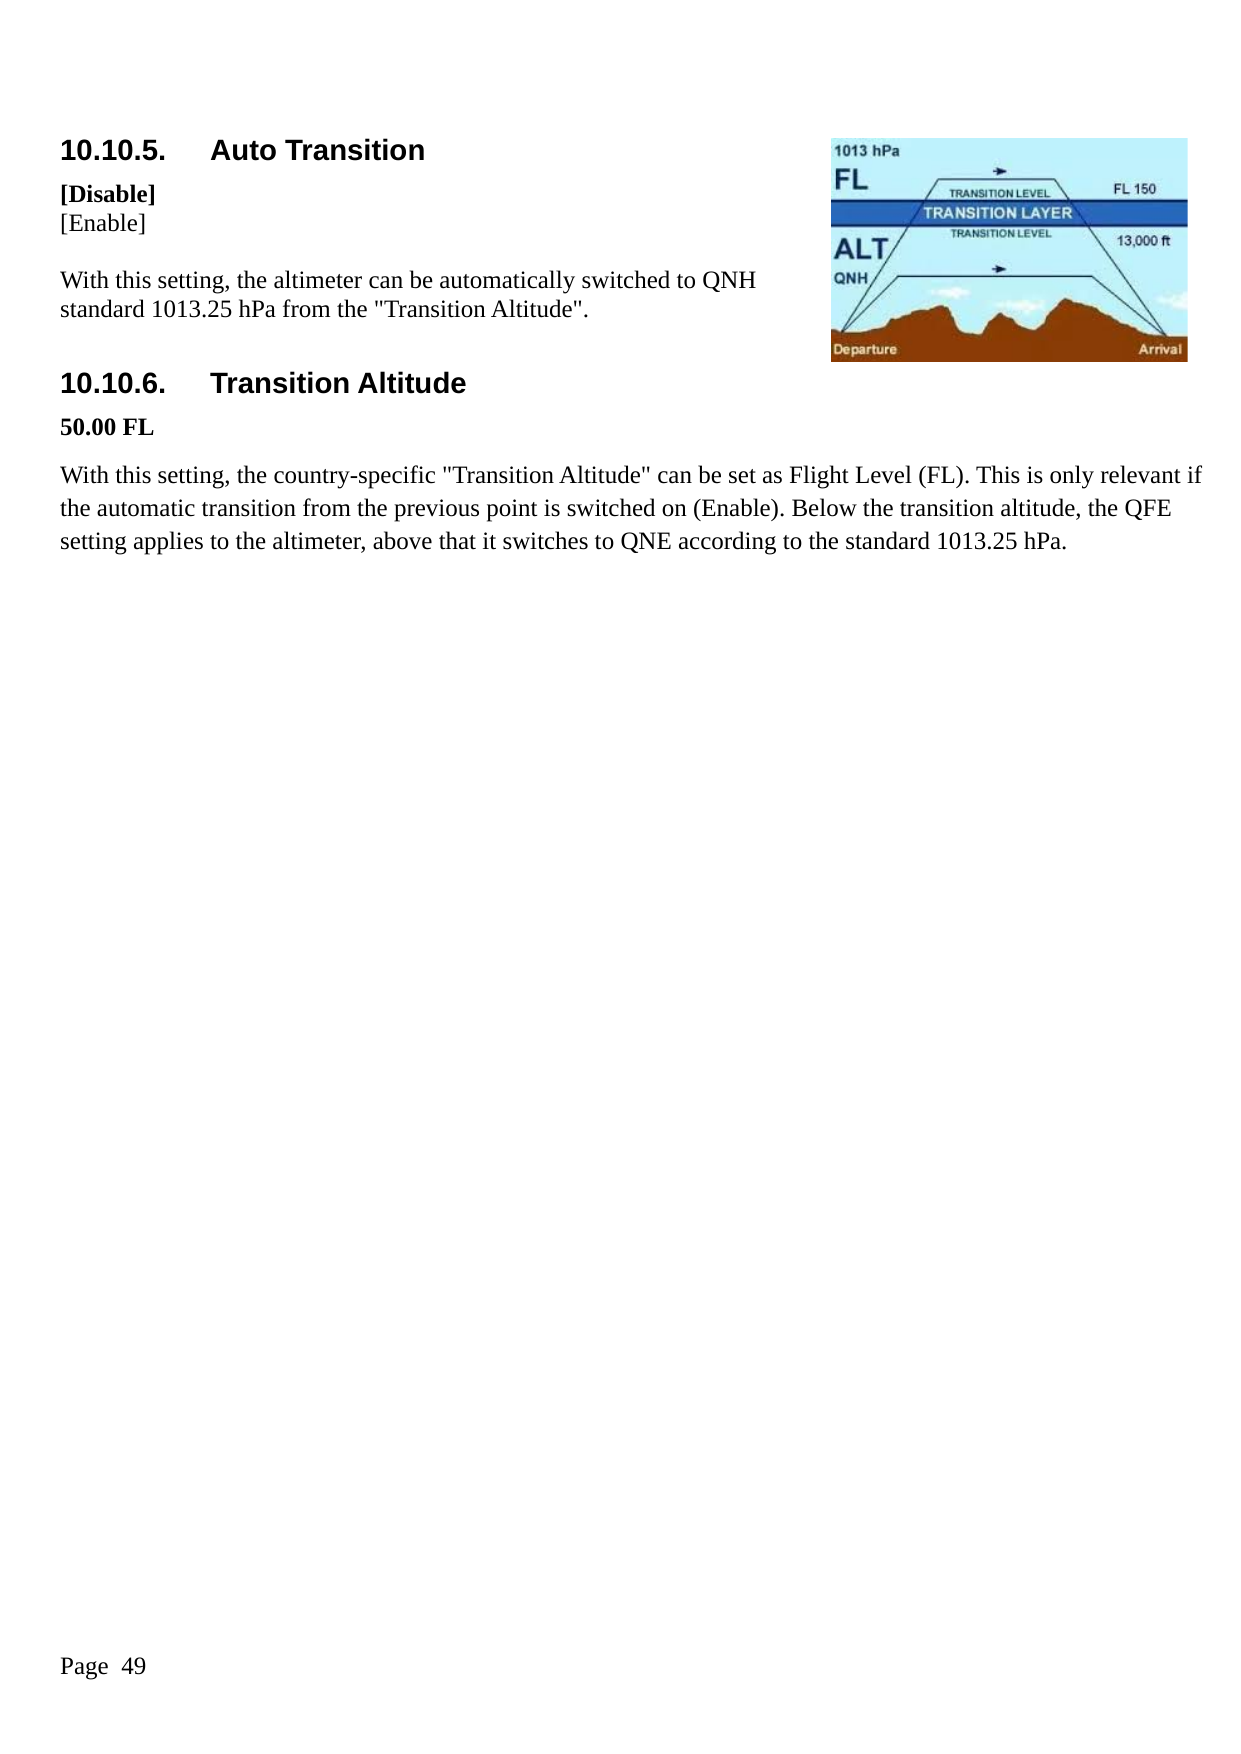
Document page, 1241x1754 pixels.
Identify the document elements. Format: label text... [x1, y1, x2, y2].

picture [831, 138, 1188, 362]
text With this setting, the country-specific "Transition Altitude" can be set as Flight Level (FL). This is only relevant if the automatic transition from the previous point is switched on (Enable). Below the transition altitude, the QFE setting applies to the altimeter, above that it switches to QNE according to the standard 1013.25 hPa. [60, 460, 1207, 555]
text 50.00 FL [60, 412, 1207, 441]
text With this setting, the altimeter can be automatically switched to QNH standard 1013.25 hPa from the "Transition Altitude". [60, 265, 831, 323]
text [1188, 208, 1207, 236]
text [1188, 179, 1207, 208]
subtitle Transition Altitude [60, 366, 1207, 400]
subtitle Auto Transition [60, 133, 1207, 166]
text [Enable] [60, 208, 831, 236]
text [Disable] [60, 179, 831, 208]
